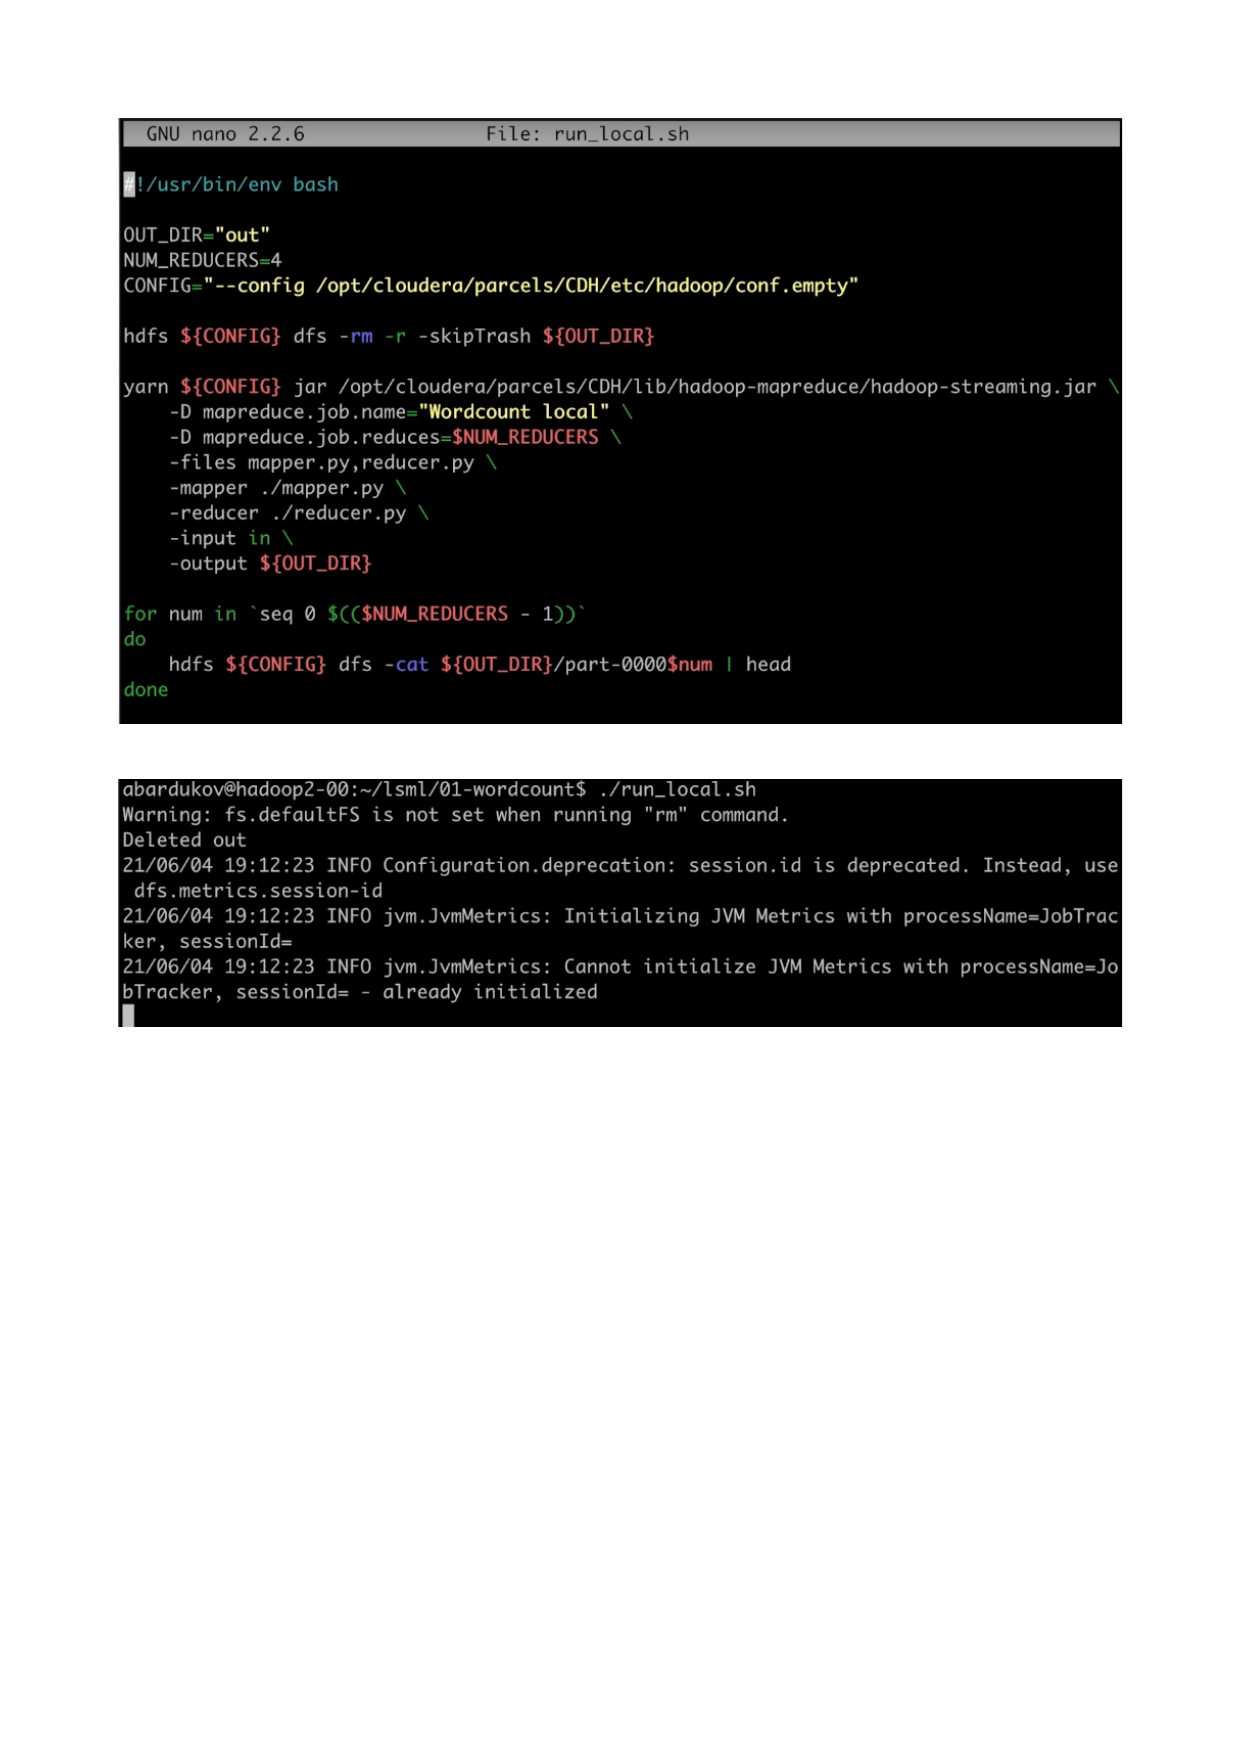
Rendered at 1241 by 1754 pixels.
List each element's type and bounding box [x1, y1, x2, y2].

picture [118, 779, 1123, 1027]
picture [118, 118, 1123, 724]
